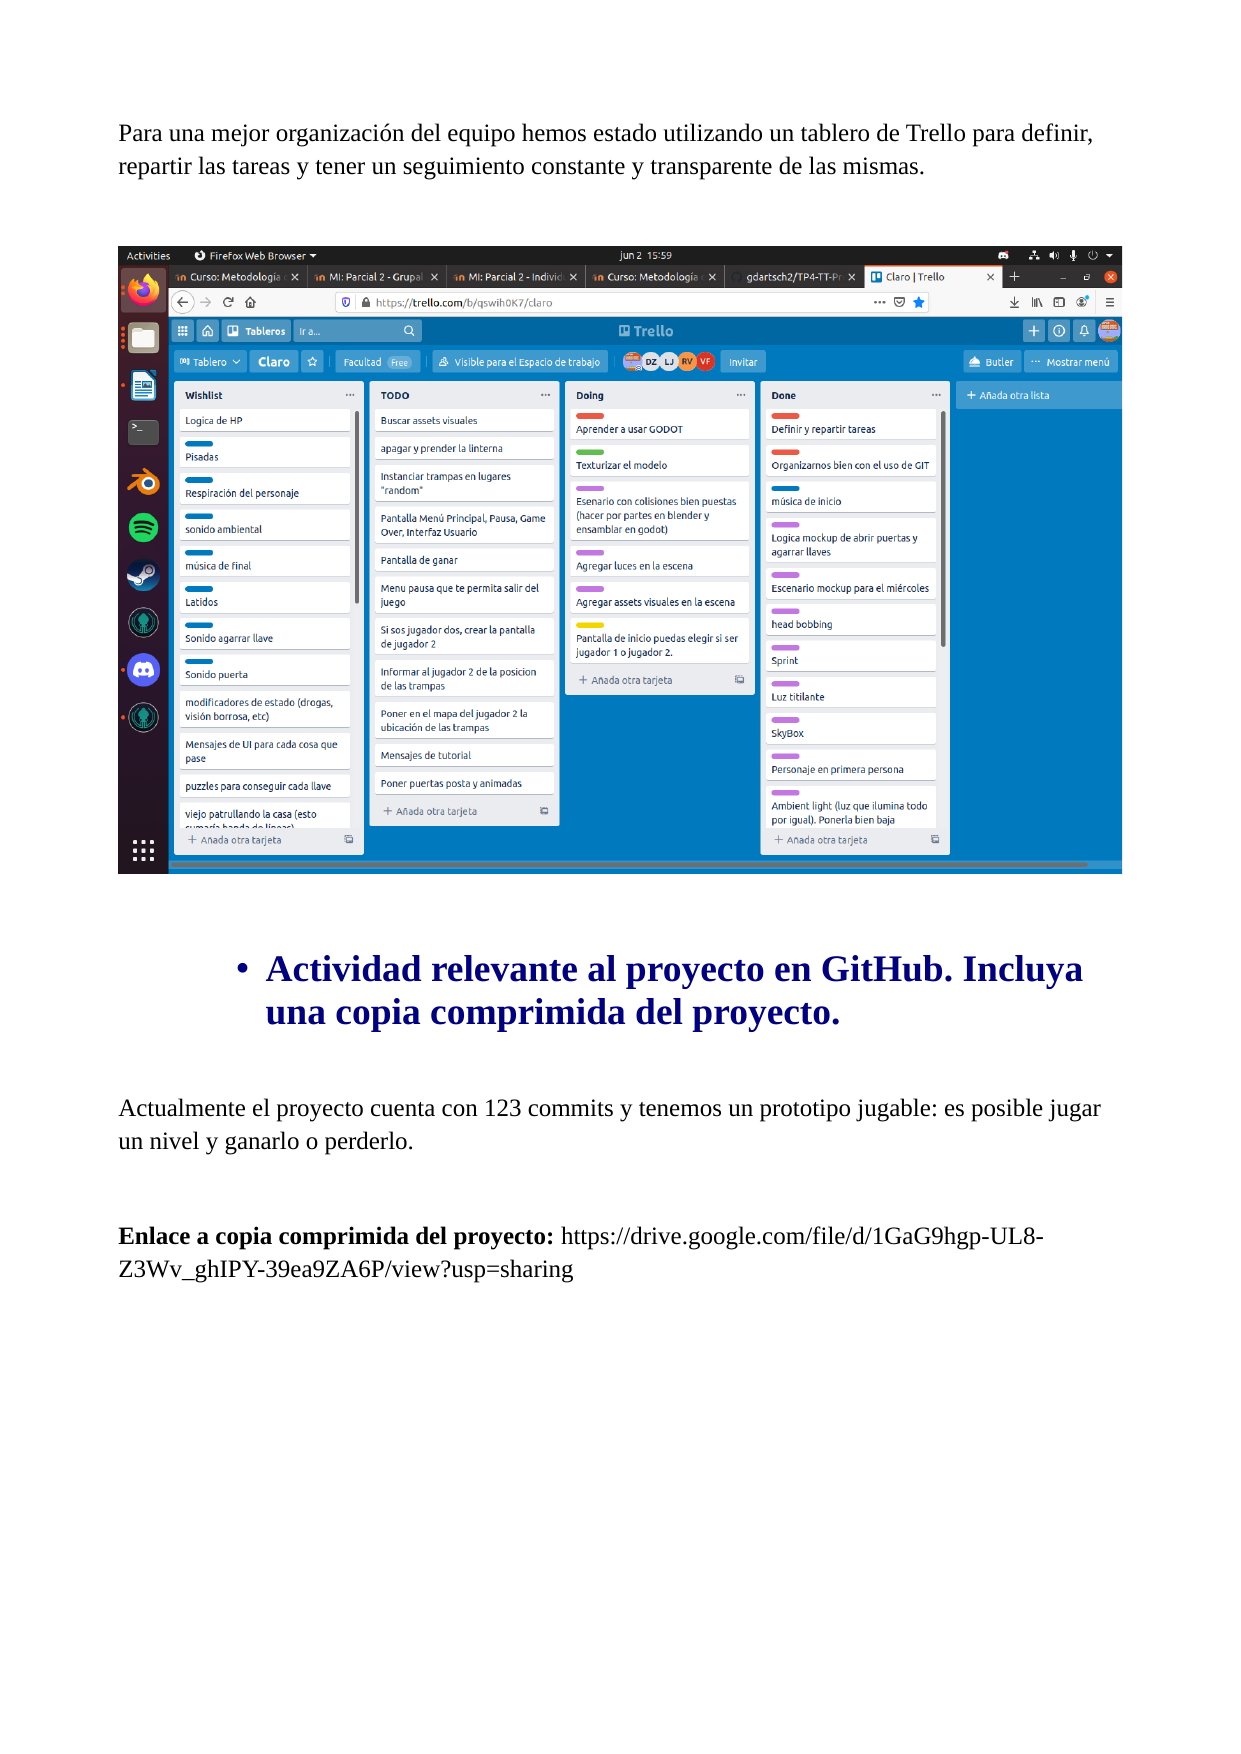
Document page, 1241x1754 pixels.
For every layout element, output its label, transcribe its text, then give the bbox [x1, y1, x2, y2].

text Actualmente el proyecto cuenta con 123 commits y tenemos un prototipo jugable: es posible jugar un nivel y ganarlo o perderlo. [118, 1093, 1122, 1154]
subtitle Actividad relevante al proyecto en GitHub. Incluya una copia comprimida del proyecto. [236, 946, 1122, 1033]
text Enlace a copia comprimida del proyecto: https://drive.google.com/file/d/1GaG9hgp-UL8-Z3Wv_ghIPY-39ea9ZA6P/view?usp=sharing [118, 1221, 1122, 1283]
picture [118, 246, 1123, 874]
text Para una mejor organización del equipo hemos estado utilizando un tablero de Trello para definir, repartir las tareas y tener un seguimiento constante y transparente de las mismas. [118, 118, 1122, 180]
